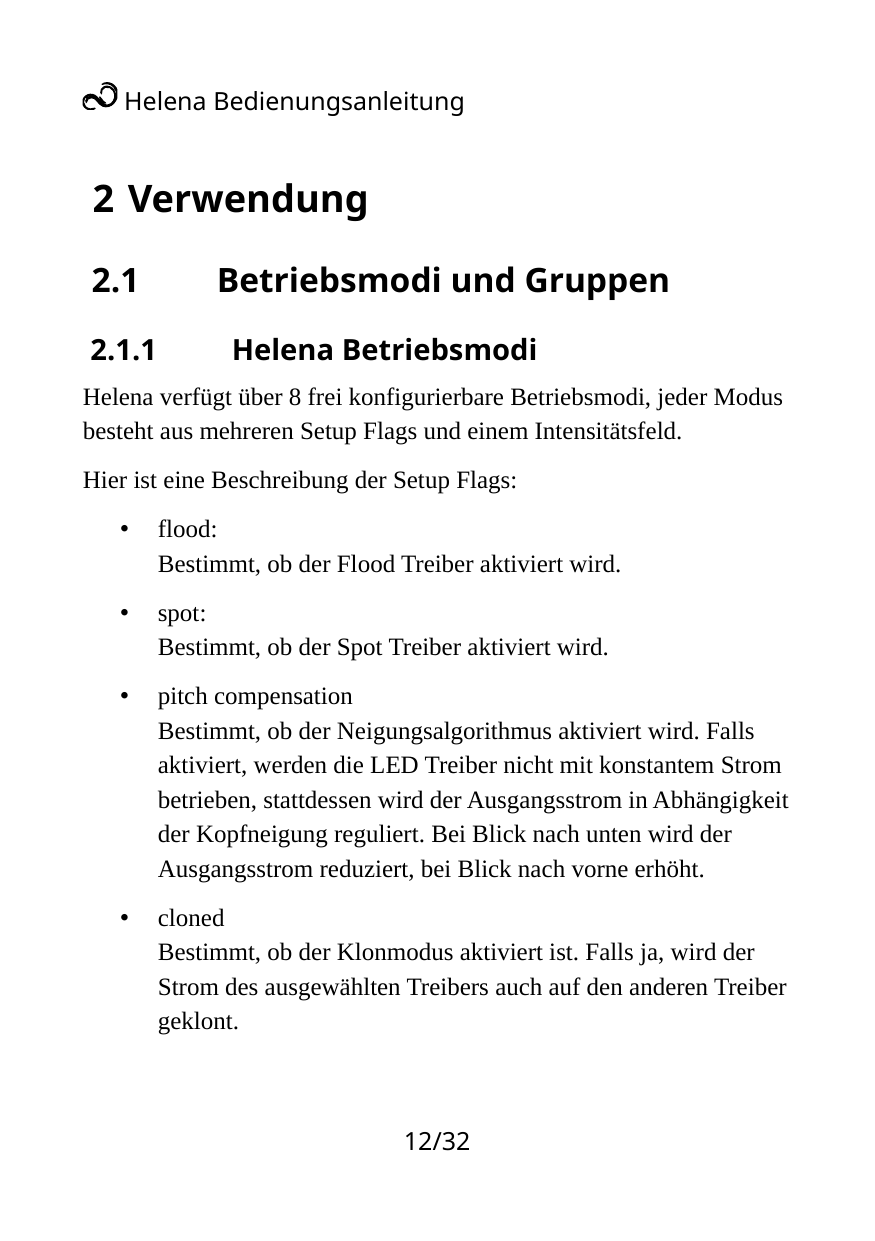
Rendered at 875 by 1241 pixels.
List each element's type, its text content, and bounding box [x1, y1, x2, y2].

subtitle Helena Betriebsmodi [83, 329, 791, 369]
subtitle Verwendung [83, 172, 791, 223]
list flood: Bestimmt, ob der Flood Treiber aktiviert wird. [120, 514, 791, 577]
list pitch compensation Bestimmt, ob der Neigungsalgorithmus aktiviert wird. Falls aktiviert, werden die LED Treiber nicht mit konstantem Strom betrieben, stattdessen wird der Ausgangsstrom in Abhängigkeit der Kopfneigung reguliert. Bei Blick nach unten wird der Ausgangsstrom reduziert, bei Blick nach vorne erhöht. [120, 681, 791, 882]
text Helena verfügt über 8 frei konfigurierbare Betriebsmodi, jeder Modus besteht aus mehreren Setup Flags und einem Intensitätsfeld. [83, 382, 791, 445]
list cloned Bestimmt, ob der Klonmodus aktiviert ist. Falls ja, wird der Strom des ausgewählten Treibers auch auf den anderen Treiber geklont. [120, 903, 791, 1035]
list spot: Bestimmt, ob der Spot Treiber aktiviert wird. [120, 598, 791, 661]
text Hier ist eine Beschreibung der Setup Flags: [83, 465, 791, 494]
subtitle Betriebsmodi und Gruppen [83, 257, 791, 302]
